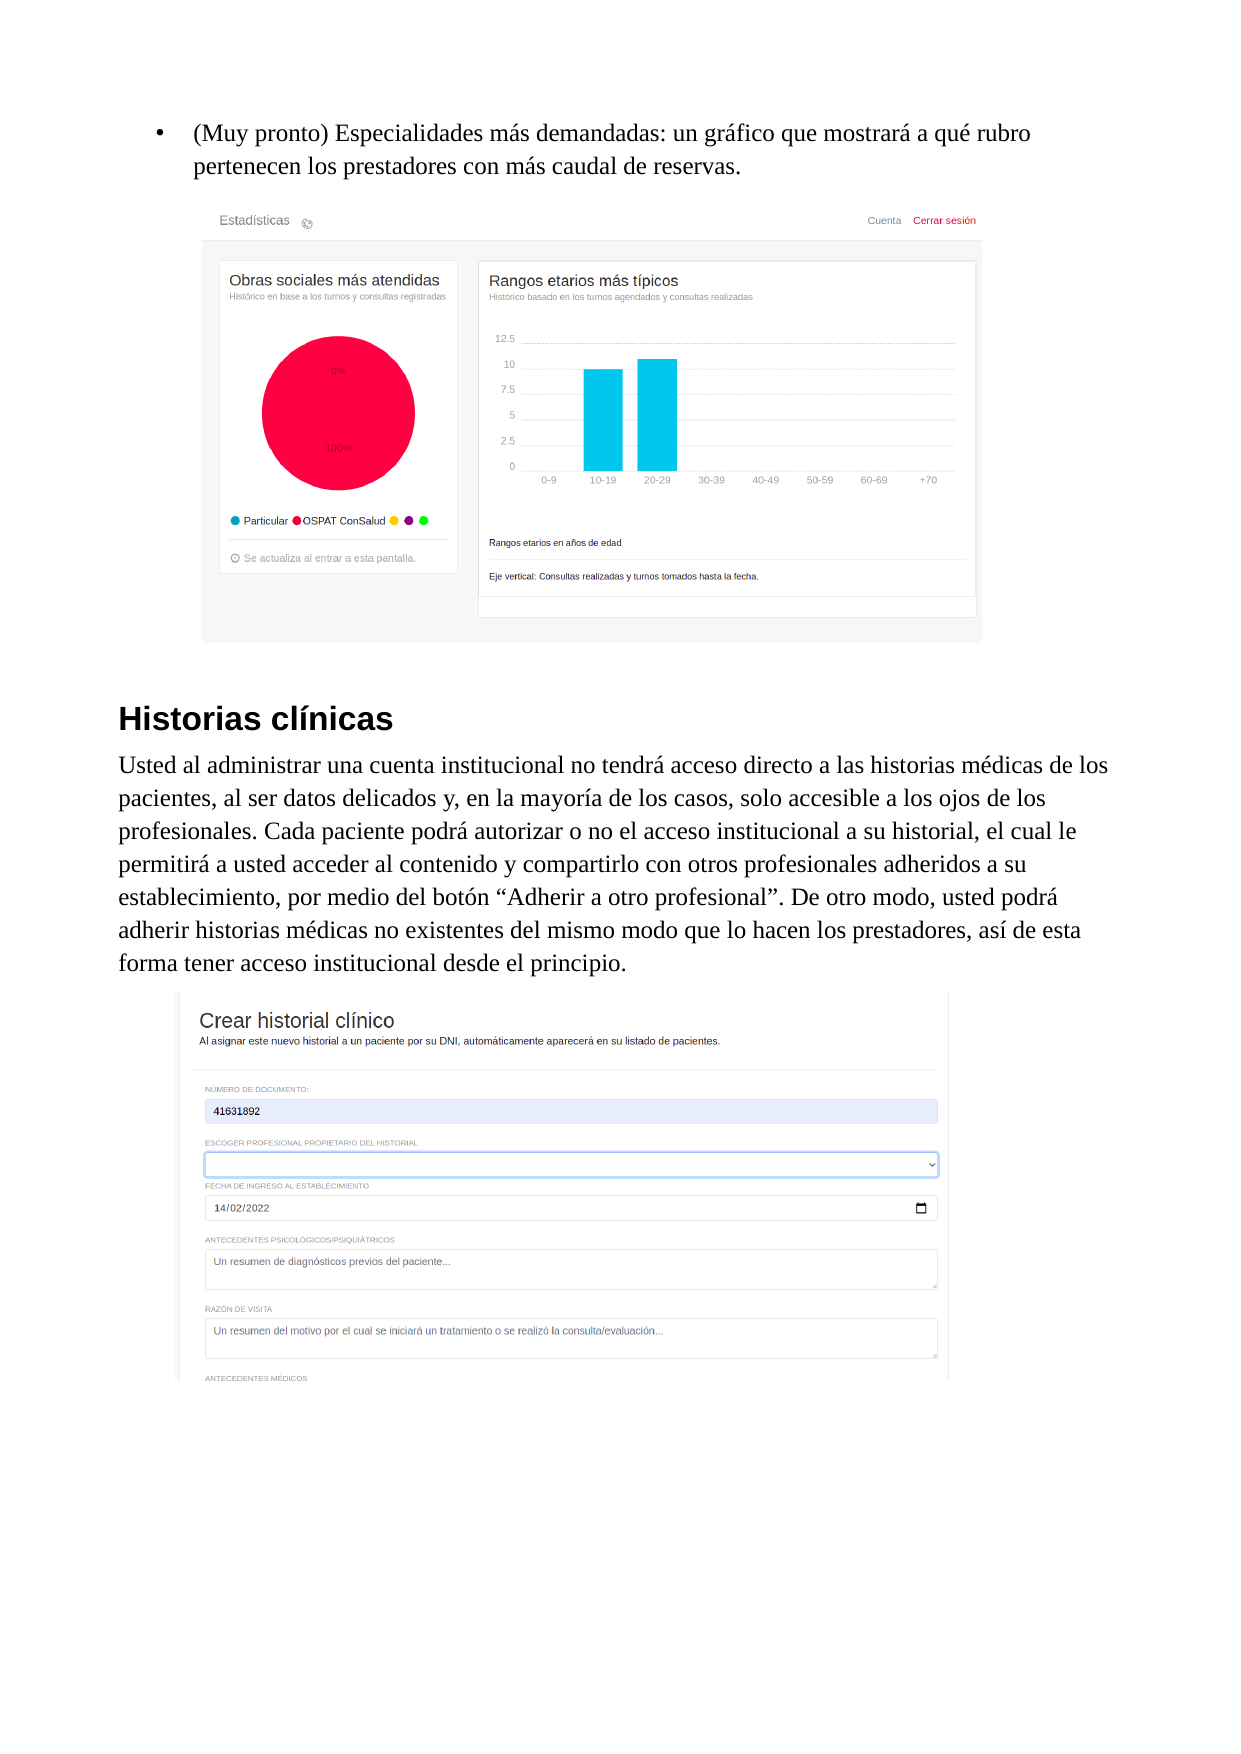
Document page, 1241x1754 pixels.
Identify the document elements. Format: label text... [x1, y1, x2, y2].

picture [201, 204, 983, 643]
subtitle Historias clínicas [118, 699, 1122, 738]
picture [175, 992, 949, 1381]
list (Muy pronto) Especialidades más demandadas: un gráfico que mostrará a qué rubro pertenecen los prestadores con más caudal de reservas. [156, 118, 1122, 180]
text Usted al administrar una cuenta institucional no tendrá acceso directo a las historias médicas de los pacientes, al ser datos delicados y, en la mayoría de los casos, solo accesible a los ojos de los profesionales. Cada paciente podrá autorizar o no el acceso institucional a su historial, el cual le permitirá a usted acceder al contenido y compartirlo con otros profesionales adheridos a su establecimiento, por medio del botón “Adherir a otro profesional”. De otro modo, usted podrá adherir historias médicas no existentes del mismo modo que lo hacen los prestadores, así de esta forma tener acceso institucional desde el principio. [118, 750, 1122, 977]
